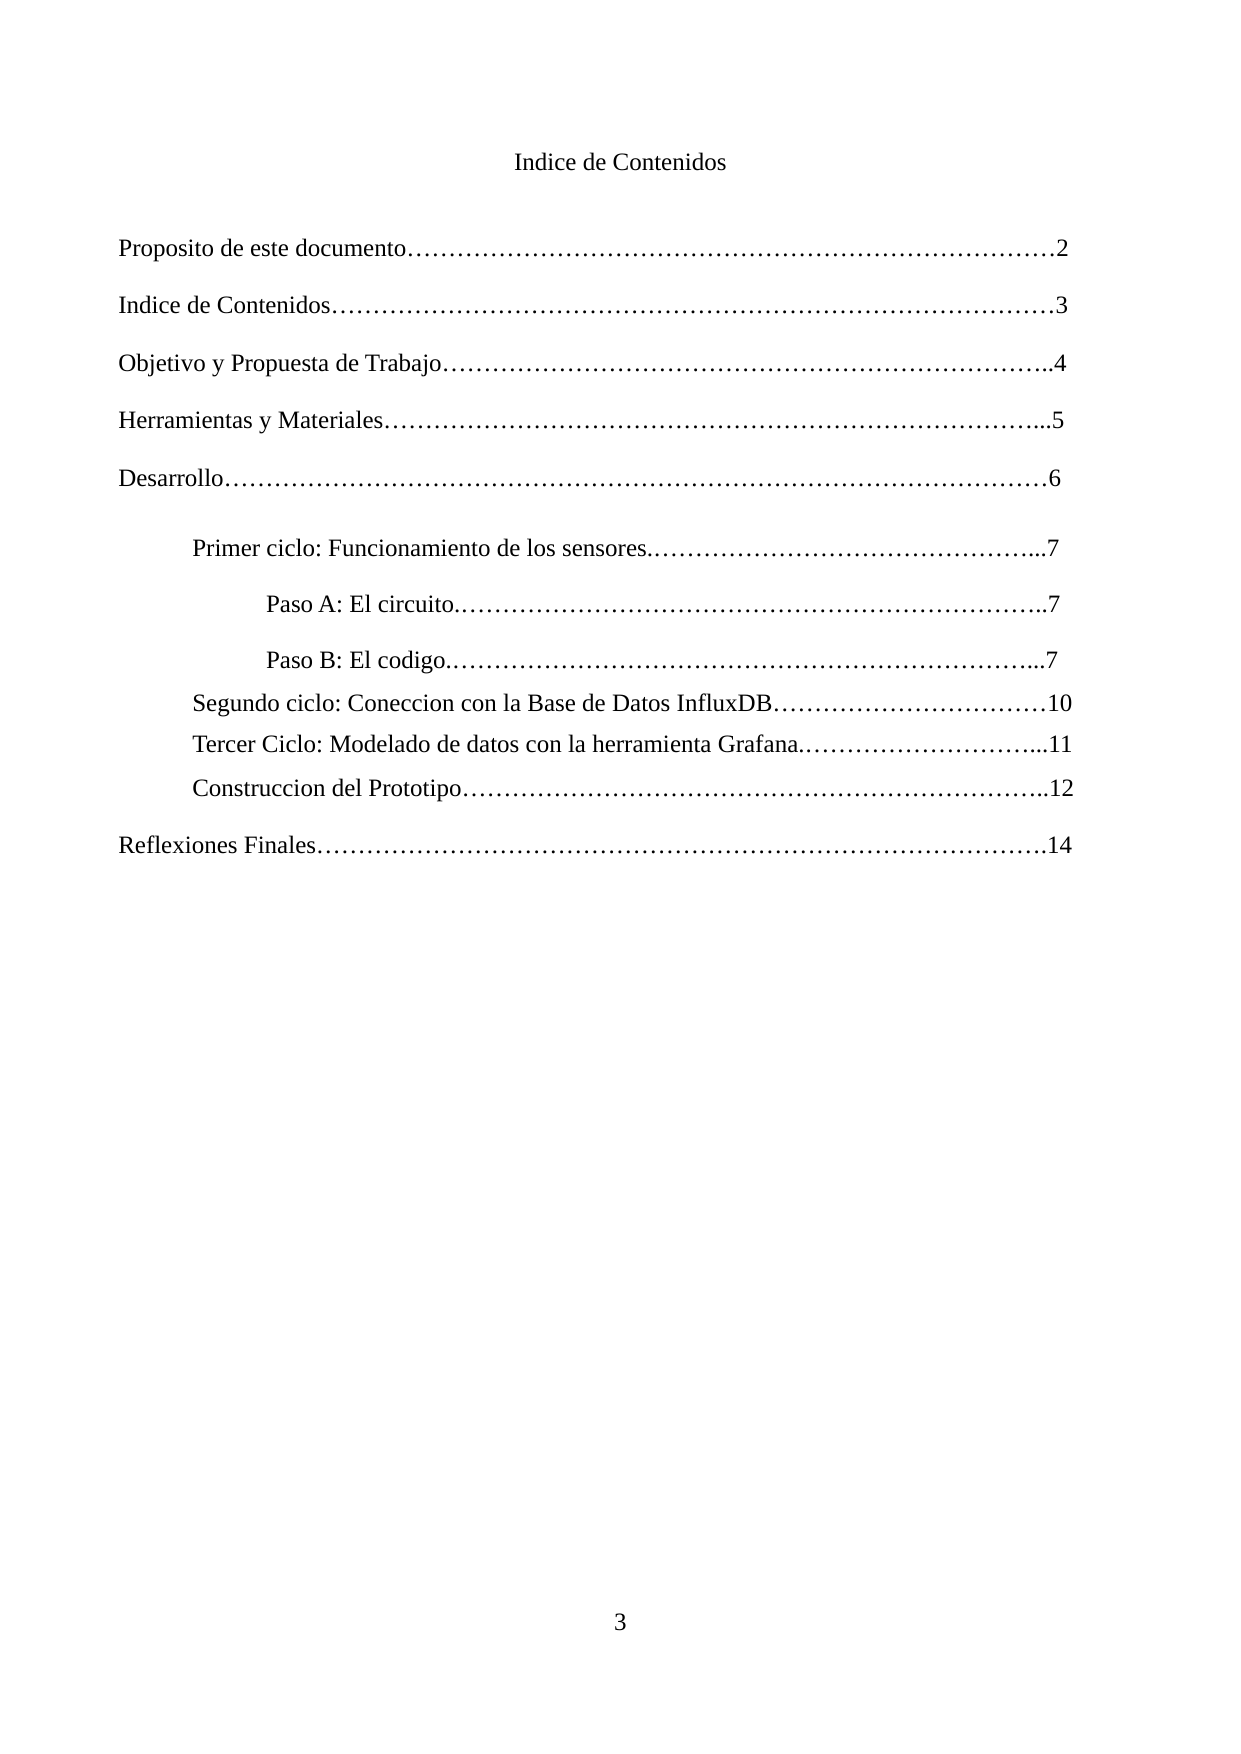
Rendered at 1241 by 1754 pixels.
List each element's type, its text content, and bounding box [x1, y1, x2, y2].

text Proposito de este documento……………………………………………………………………2 [118, 233, 1122, 262]
text Construccion del Prototipo……………………………………………………………..12 [118, 773, 1122, 801]
text Indice de Contenidos……………………………………………………………………………3 [118, 291, 1122, 319]
text Primer ciclo: Funcionamiento de los sensores.………………………………………...7 [118, 533, 1122, 562]
text Objetivo y Propuesta de Trabajo………………………………………………………………..4 [118, 348, 1122, 377]
text Segundo ciclo: Coneccion con la Base de Datos InfluxDB……………………………10 [118, 688, 1122, 717]
text Indice de Contenidos [118, 147, 1122, 176]
text Herramientas y Materiales……………………………………………………………………...5 [118, 406, 1122, 434]
text Paso B: El codigo.……………………………………………………………...7 [118, 645, 1122, 673]
text Reflexiones Finales…………………………………………………………………………….14 [118, 830, 1122, 859]
text Tercer Ciclo: Modelado de datos con la herramienta Grafana.………………………...11 [118, 729, 1122, 758]
text Desarrollo………………………………………………………………………………………6 [118, 463, 1122, 492]
text Paso A: El circuito.……………………………………………………………..7 [118, 589, 1122, 618]
